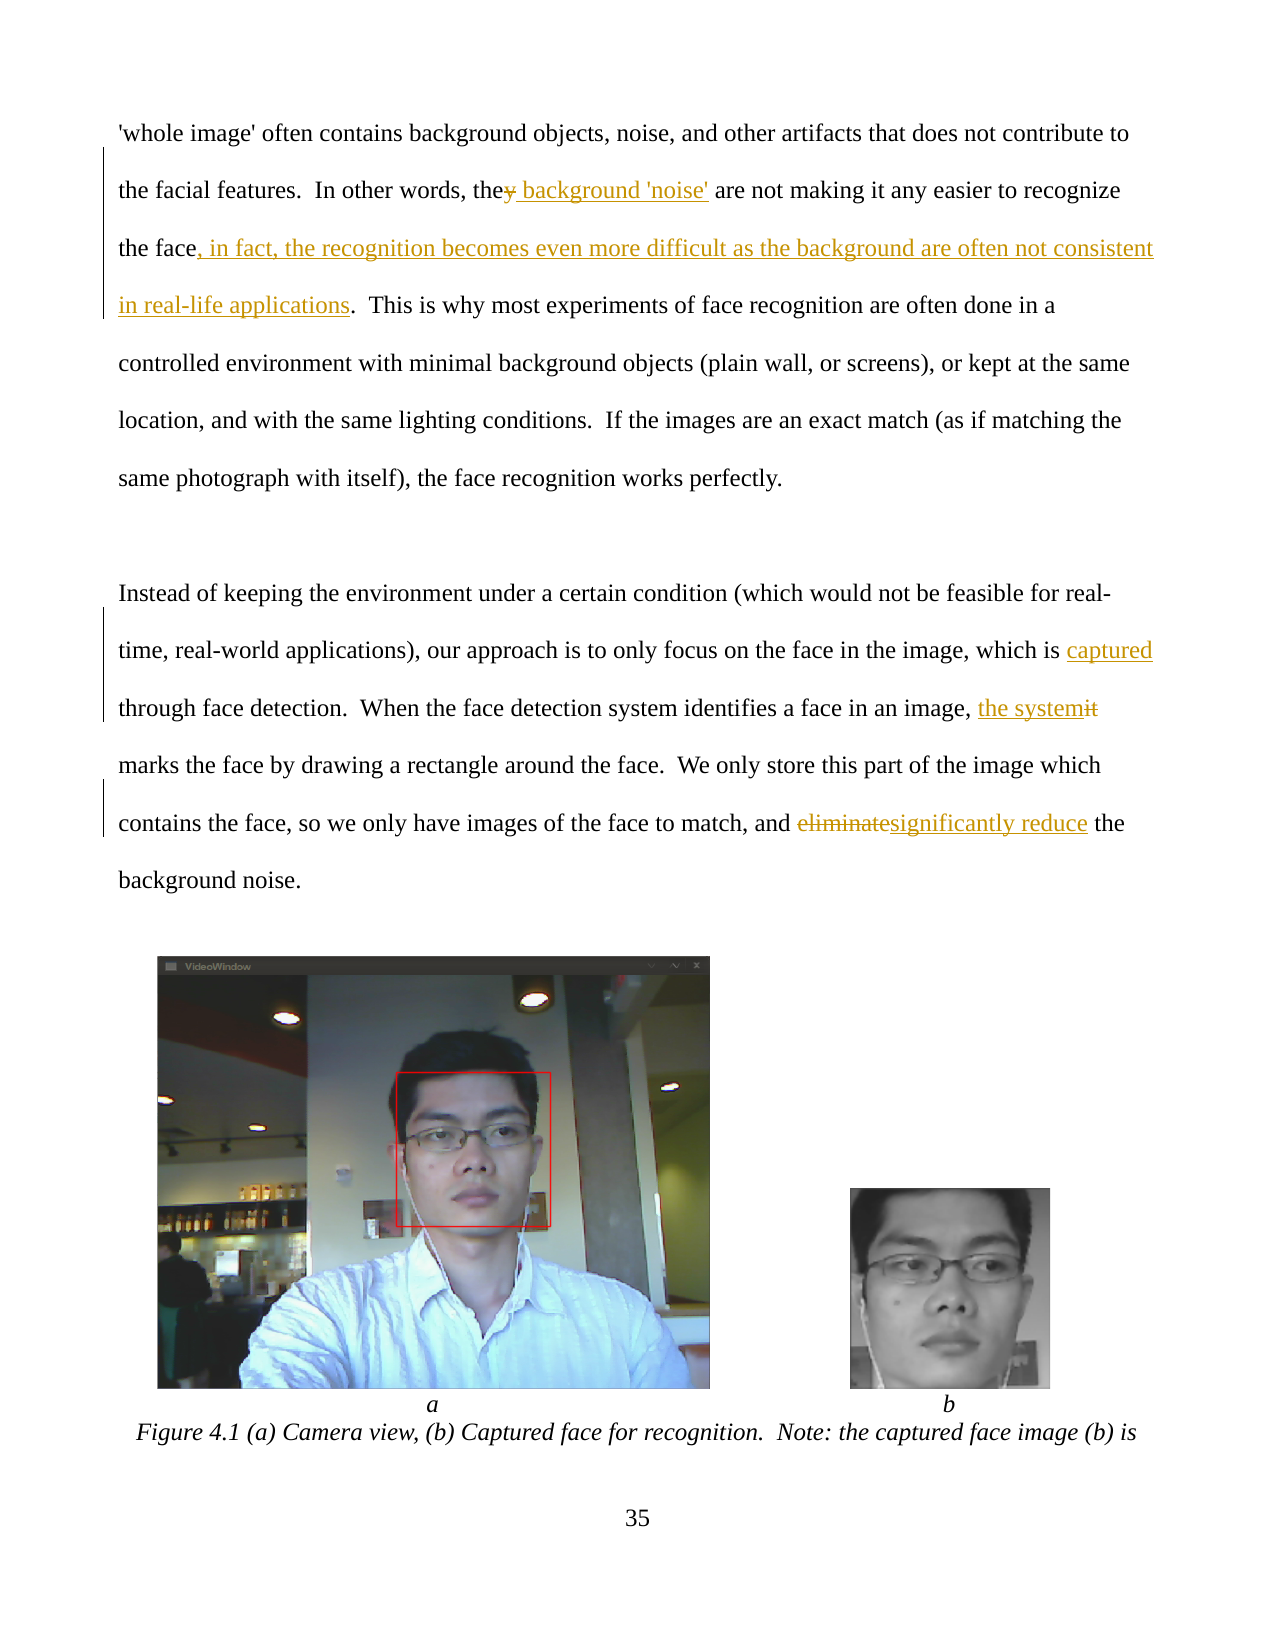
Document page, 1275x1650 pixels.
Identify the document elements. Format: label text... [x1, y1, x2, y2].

text b [850, 1389, 1050, 1417]
picture [157, 956, 710, 1389]
text Figure 4.1 (a) Camera view, (b) Captured face for recognition. Note: the captured face image (b) is [118, 936, 1157, 1446]
text a [157, 1389, 709, 1417]
picture [850, 1188, 1051, 1389]
text Instead of keeping the environment under a certain condition (which would not be feasible for real-time, real-world applications), our approach is to only focus on the face in the image, which is captured through face detection. When the face detection system identifies a face in an image, the system marks the face by drawing a rectangle around the face. We only store this part of the image which contains the face, so we only have images of the face to match, and significantly reduce the background noise. [118, 578, 1157, 894]
